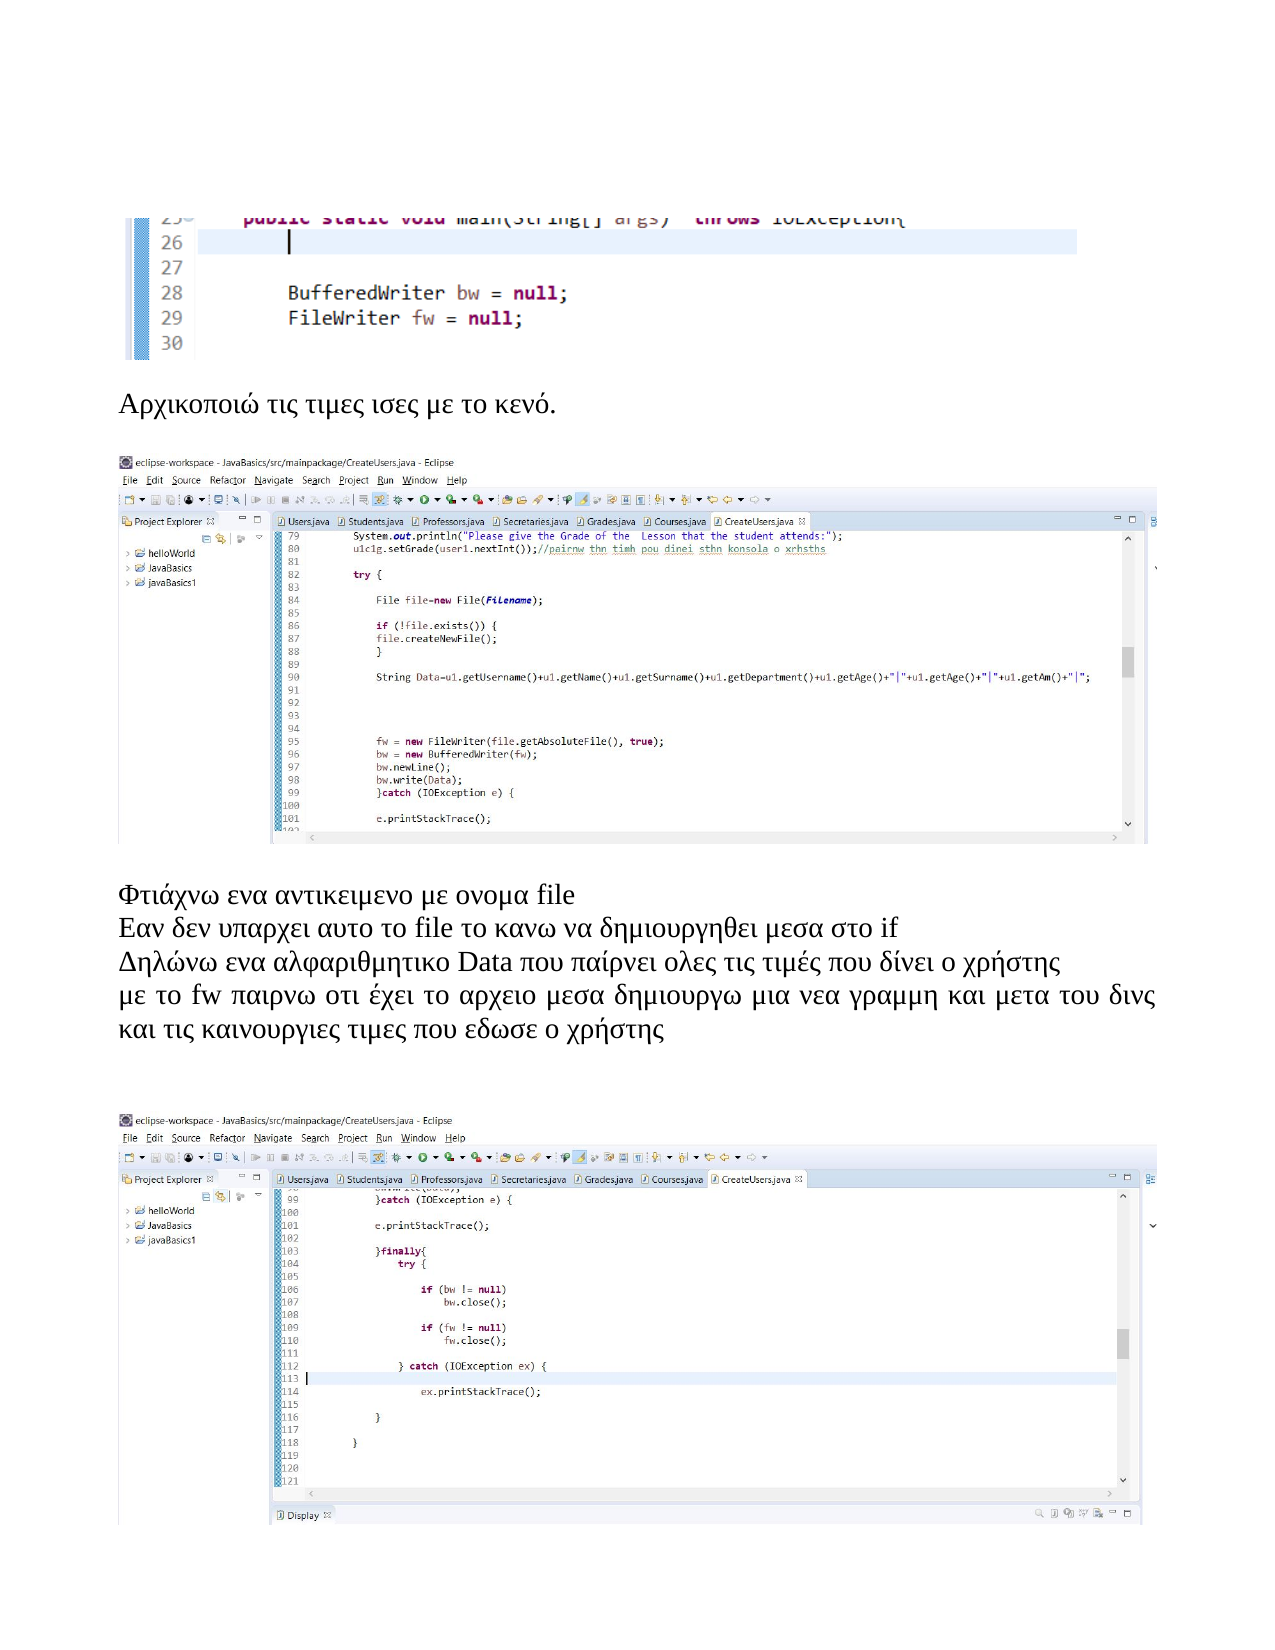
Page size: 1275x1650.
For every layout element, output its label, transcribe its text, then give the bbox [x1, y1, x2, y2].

text με το fw παιρνω οτι έχει το αρχειο μεσα δημιουργω μια νεα γραμμη και μετα του δινς και τις καινουργιες τιμες που εδωσε ο χρήστης [118, 977, 1157, 1044]
text Αρχικοποιώ τις τιμες ισες με το κενό. [118, 386, 1157, 420]
text Εαν δεν υπαρχει αυτο το file το κανω να δημιουργηθει μεσα στο if [118, 910, 1157, 944]
text Φτιάχνω ενα αντικειμενο με ονομα file [118, 877, 1157, 910]
picture [118, 453, 1157, 844]
picture [118, 1111, 1157, 1525]
picture [118, 218, 1077, 360]
text Δηλώνω ενα αλφαριθμητικο Data που παίρνει ολες τις τιμές που δίνει ο χρήστης [118, 944, 1157, 977]
